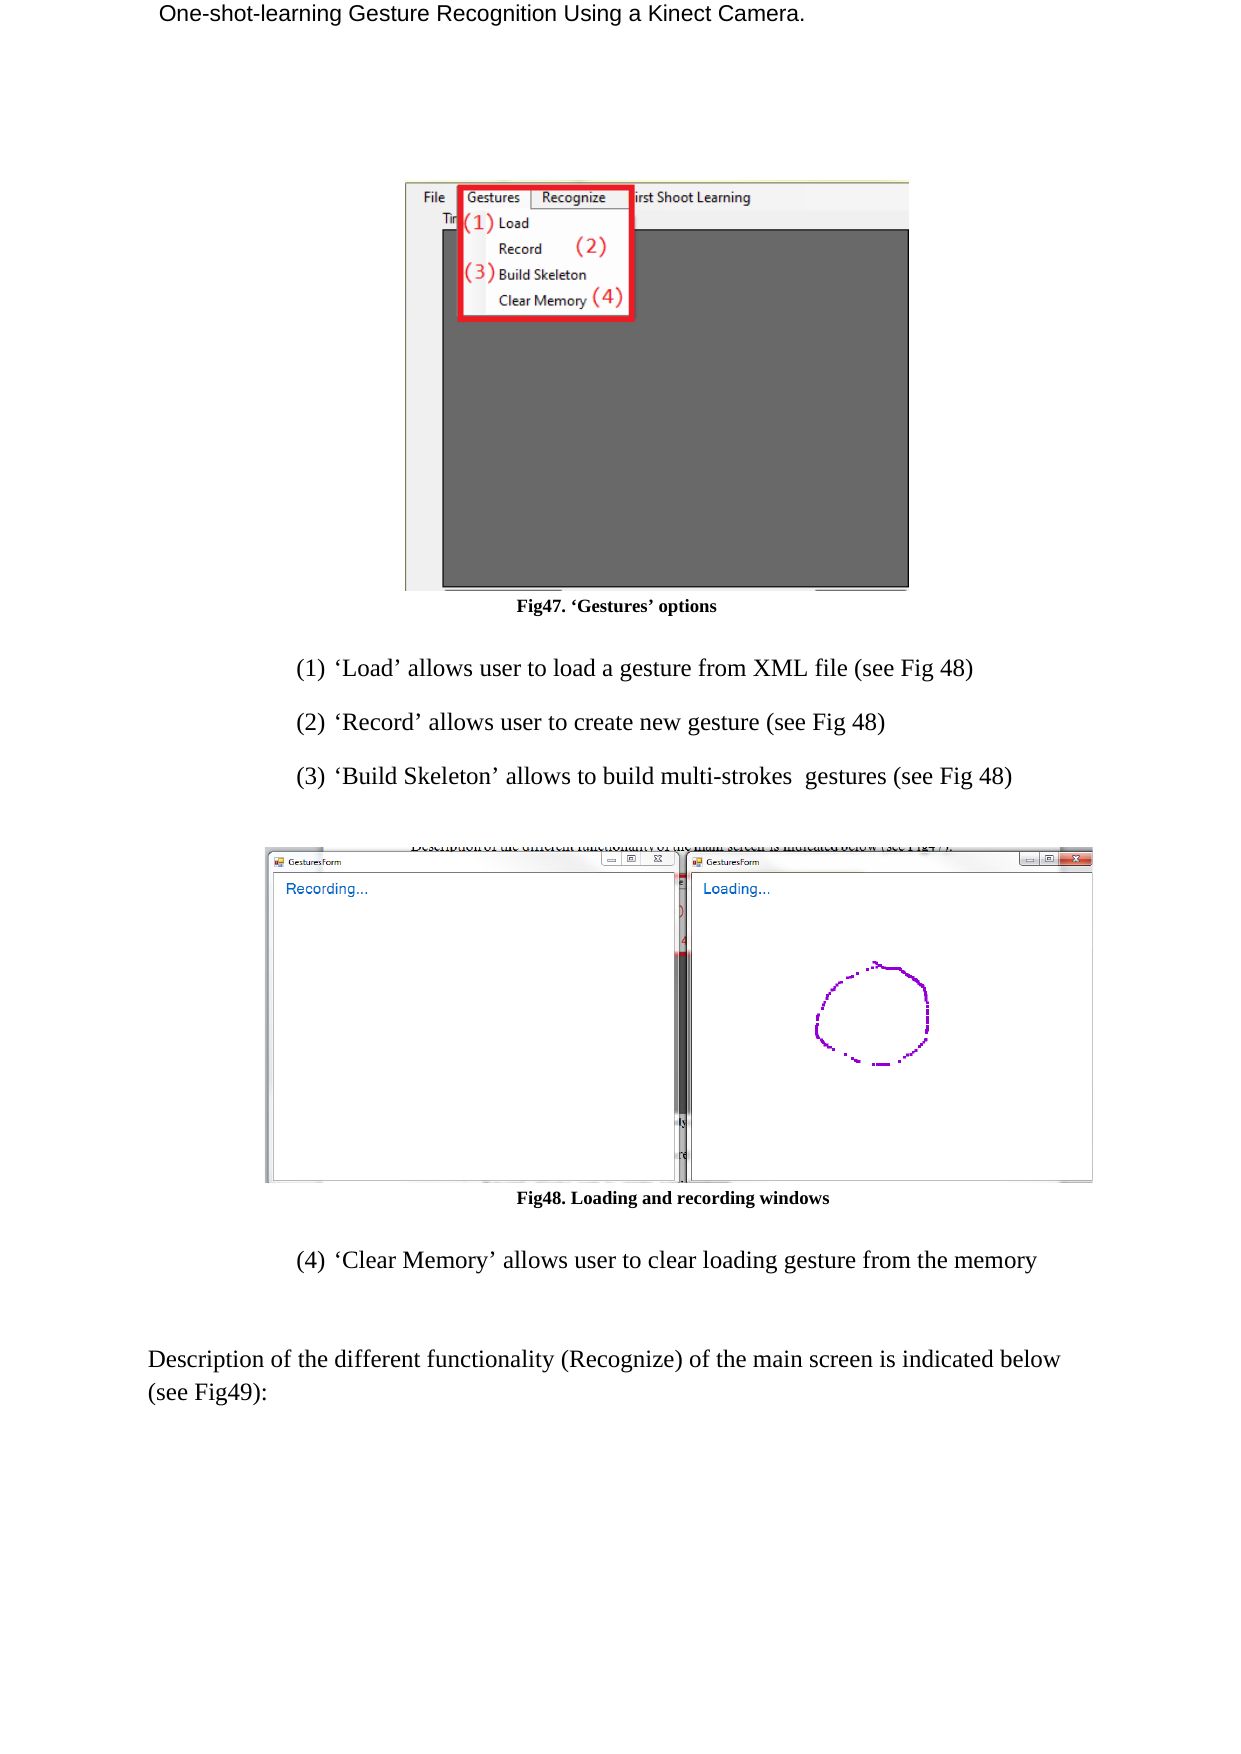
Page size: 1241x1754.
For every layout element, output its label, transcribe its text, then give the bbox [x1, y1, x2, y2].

text Description of the different functionality (Recognize) of the main screen is indicated below (see Fig49): [148, 1344, 1093, 1406]
text Fig47. ‘Gestures’ options [443, 595, 1093, 617]
list ‘Record’ allows user to create new gesture (see Fig 48) [296, 707, 1093, 736]
list ‘Clear Memory’ allows user to clear loading gesture from the memory [296, 1245, 1093, 1273]
list ‘Build Skeleton’ allows to build multi-strokes gestures (see Fig 48) [296, 761, 1093, 789]
list ‘Load’ allows user to load a gesture from XML file (see Fig 48) [296, 653, 1093, 682]
text Fig48. Loading and recording windows [443, 1187, 1093, 1208]
